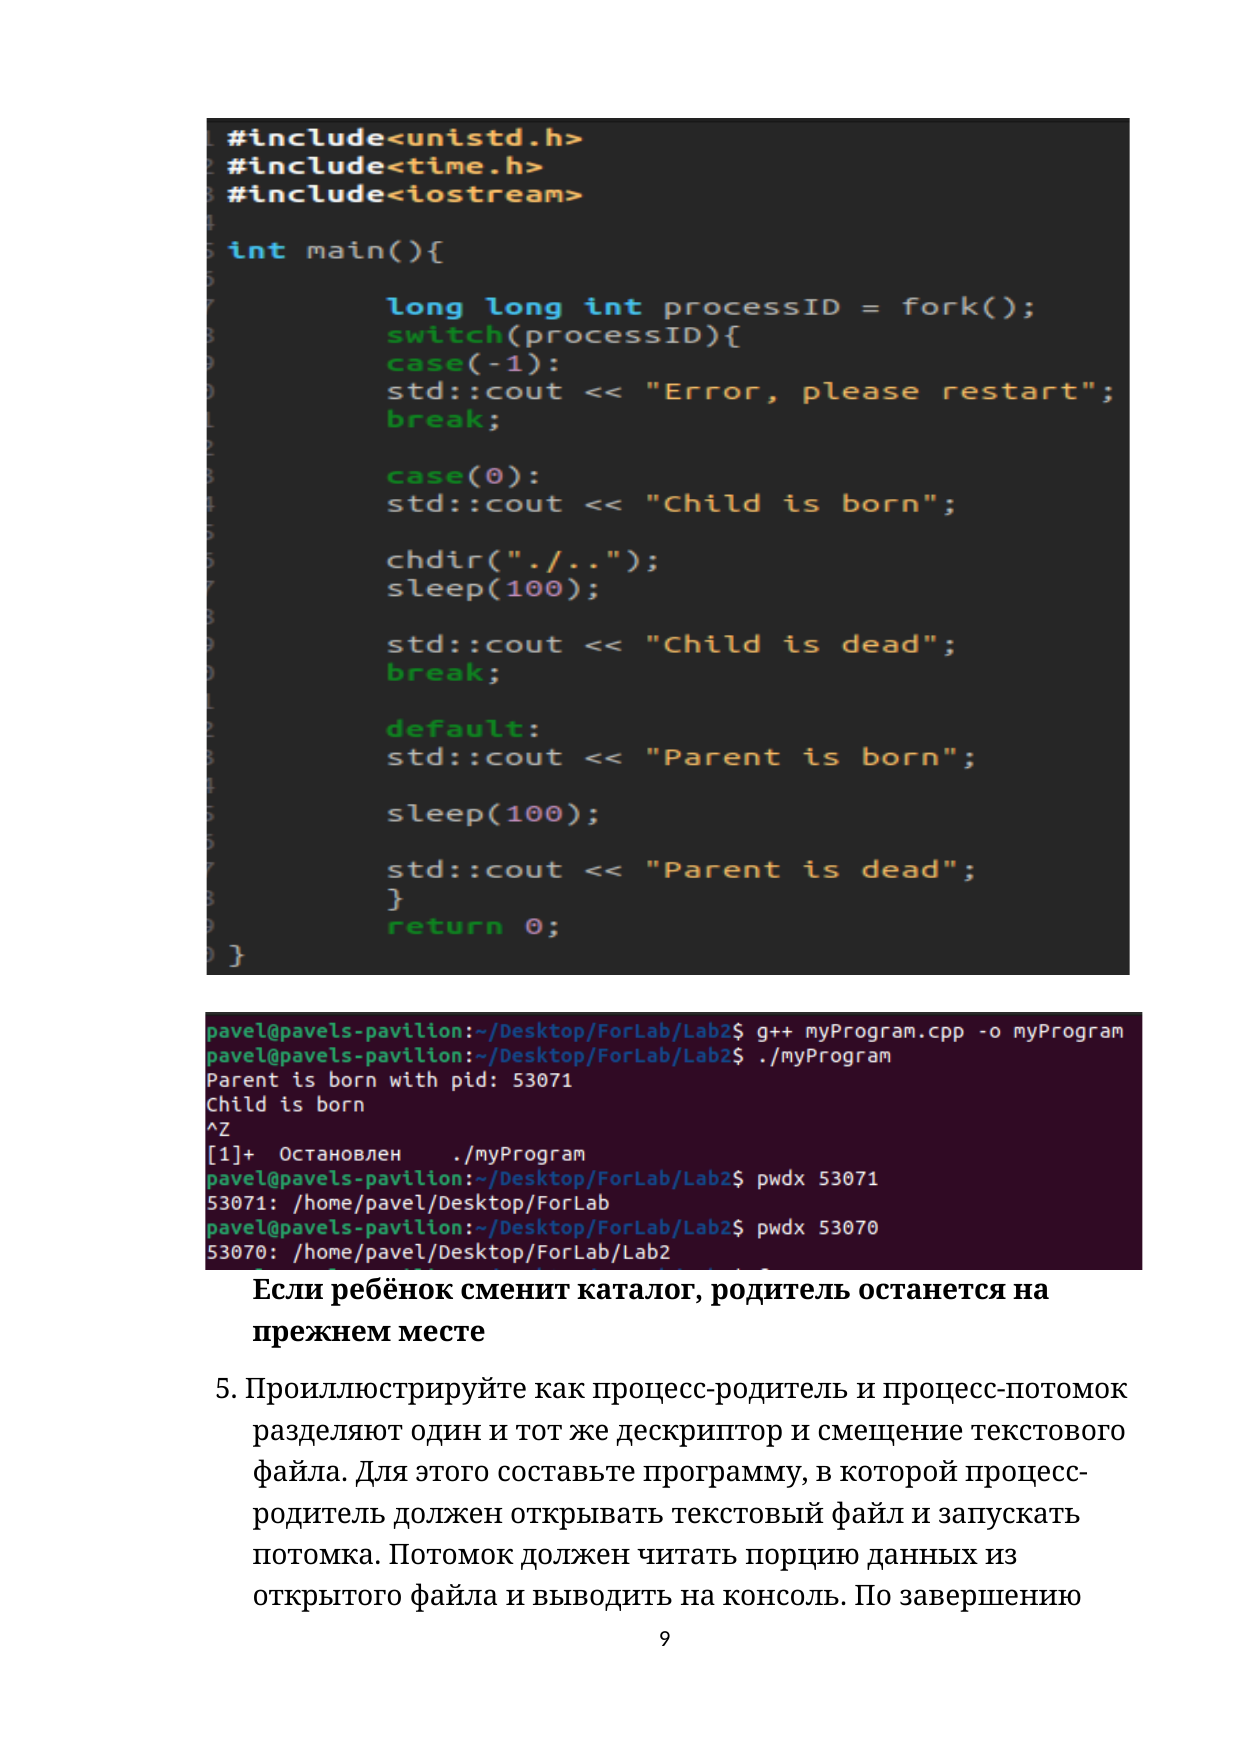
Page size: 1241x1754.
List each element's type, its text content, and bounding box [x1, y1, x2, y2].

picture [205, 1012, 1143, 1270]
picture [206, 118, 1130, 975]
list Если ребёнок сменит каталог, родитель останется на прежнем месте [215, 118, 1152, 1349]
text 5. Проиллюстрируйте как процесс-родитель и процесс-потомок разделяют один и тот же дескриптор и смещение текстового файла. Для этого составьте программу, в которой процесс-родитель должен открывать текстовый файл и запускать потомка. Потомок должен читать порцию данных из открытого файла и выводить на консоль. По завершению [215, 1369, 1152, 1614]
